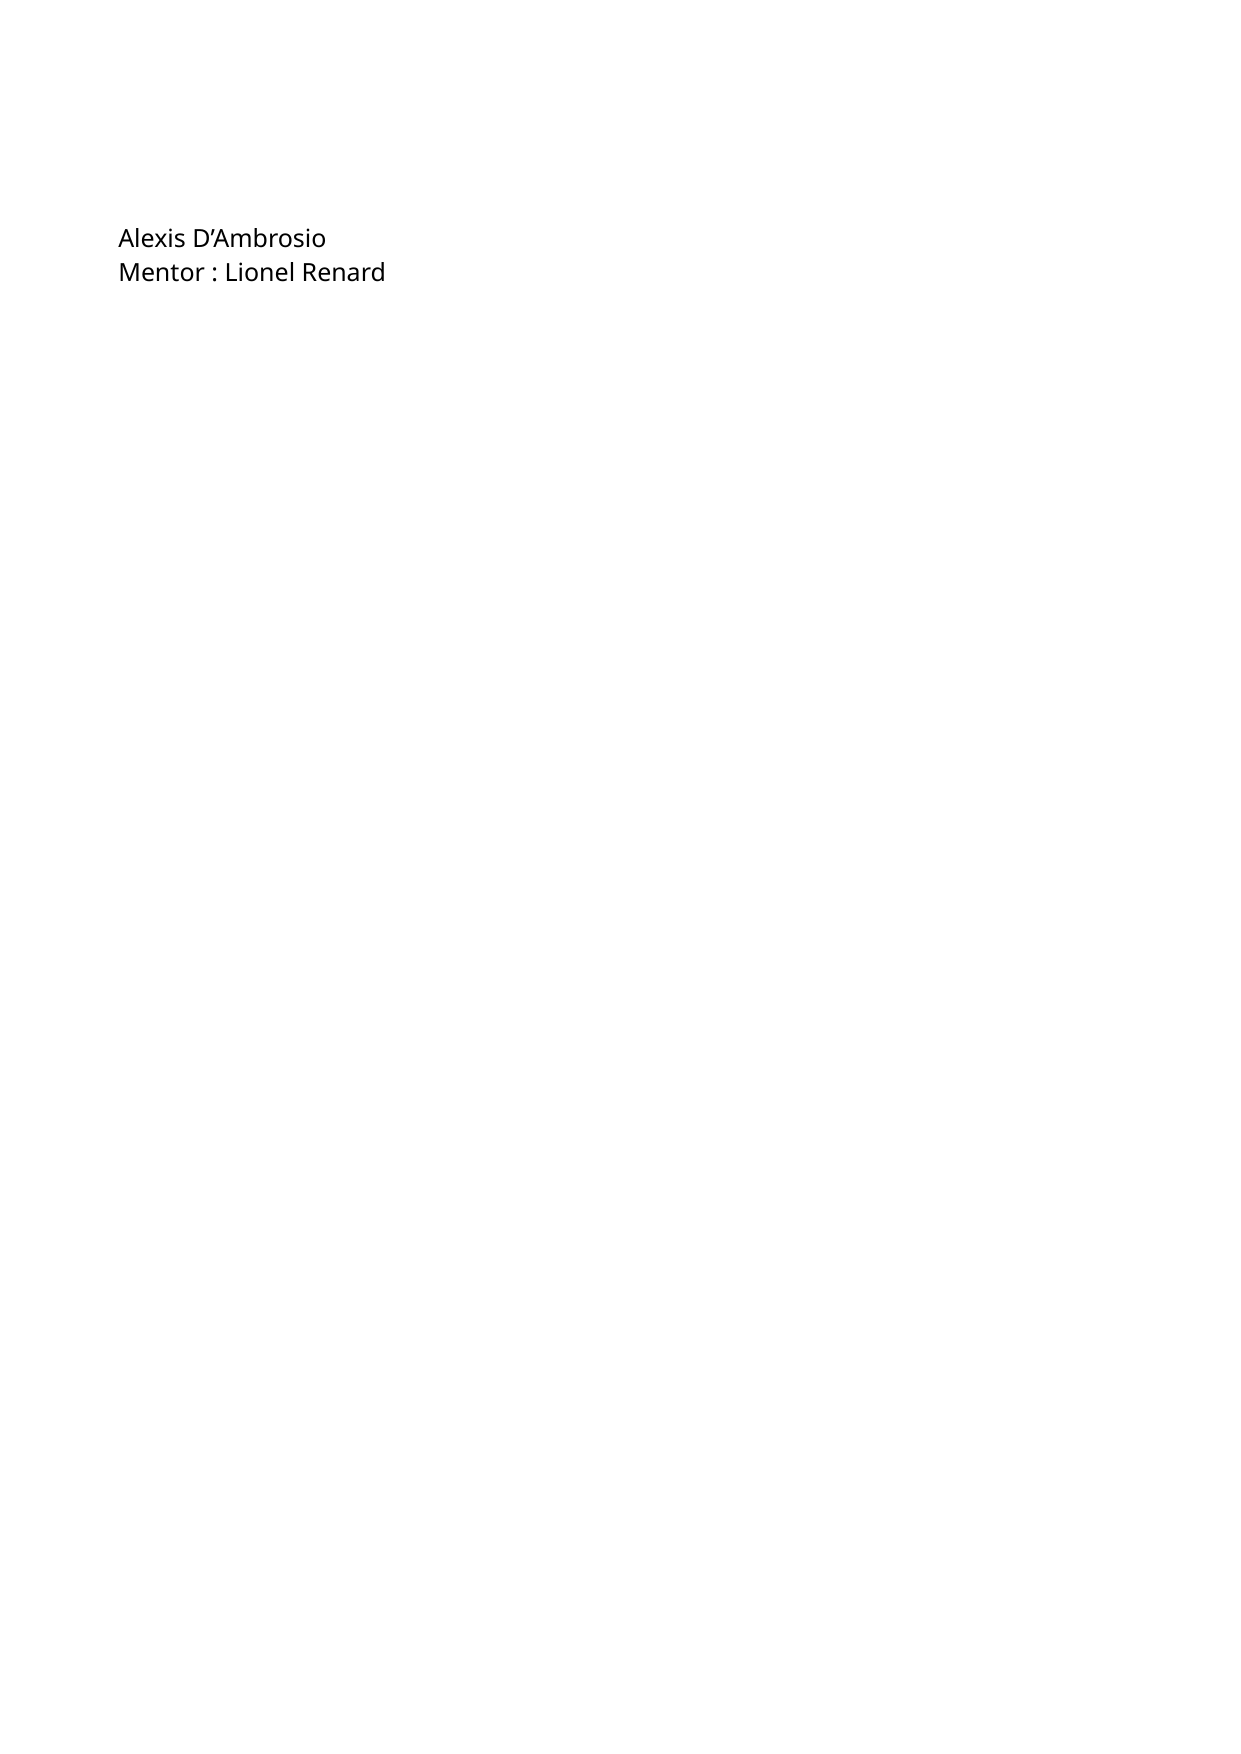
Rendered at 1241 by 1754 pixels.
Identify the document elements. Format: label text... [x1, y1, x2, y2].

text Alexis D’Ambrosio [118, 220, 1122, 254]
text Mentor : Lionel Renard [118, 254, 1122, 288]
